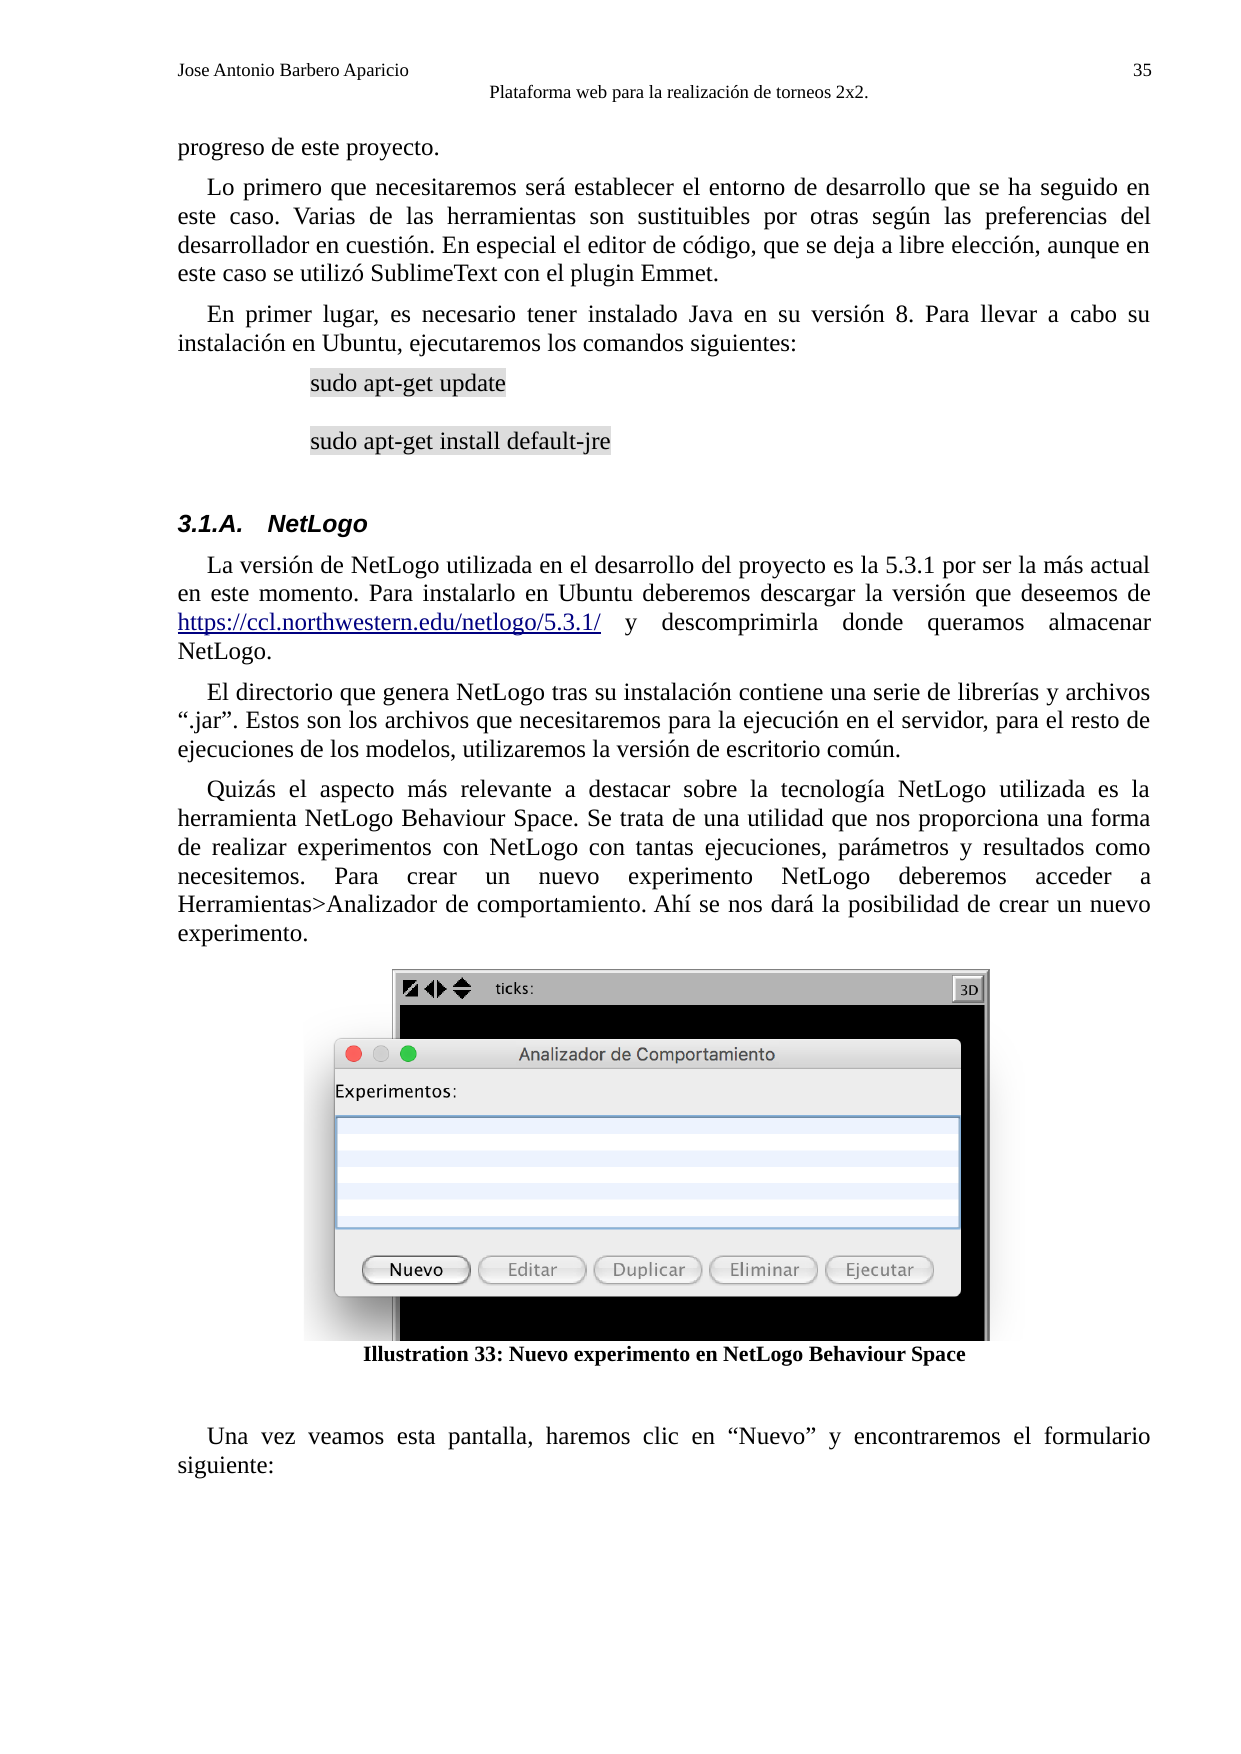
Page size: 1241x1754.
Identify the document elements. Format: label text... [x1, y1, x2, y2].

text Lo primero que necesitaremos será establecer el entorno de desarrollo que se ha seguido en este caso. Varias de las herramientas son sustituibles por otras según las preferencias del desarrollador en cuestión. En especial el editor de código, que se deja a libre elección, aunque en este caso se utilizó SublimeText con el plugin Emmet. [177, 172, 1152, 287]
text sudo apt-get install default-jre [236, 426, 1093, 455]
text Una vez veamos esta pantalla, haremos clic en “Nuevo” y encontraremos el formulario siguiente: [177, 1421, 1152, 1478]
text sudo apt-get update [236, 368, 1093, 397]
subtitle NetLogo [177, 509, 1152, 538]
text El directorio que genera NetLogo tras su instalación contiene una serie de librerías y archivos “.jar”. Estos son los archivos que necesitaremos para la ejecución en el servidor, para el resto de ejecuciones de los modelos, utilizaremos la versión de escritorio común. [177, 677, 1152, 763]
text En primer lugar, es necesario tener instalado Java en su versión 8. Para llevar a cabo su instalación en Ubuntu, ejecutaremos los comandos siguientes: [177, 299, 1152, 356]
text Quizás el aspecto más relevante a destacar sobre la tecnología NetLogo utilizada es la herramienta NetLogo Behaviour Space. Se trata de una utilidad que nos proporciona una forma de realizar experimentos con NetLogo con tantas ejecuciones, parámetros y resultados como necesitemos. Para crear un nuevo experimento NetLogo deberemos acceder a Herramientas>Analizador de comportamiento. Ahí se nos dará la posibilidad de crear un nuevo experimento. [177, 774, 1152, 947]
picture [303, 958, 1025, 1341]
text La versión de NetLogo utilizada en el desarrollo del proyecto es la 5.3.1 por ser la más actual en este momento. Para instalarlo en Ubuntu deberemos descargar la versión que deseemos de https://ccl.northwestern.edu/netlogo/5.3.1/ y descomprimirla donde queramos almacenar NetLogo. [177, 550, 1152, 665]
text Illustration 33: Nuevo experimento en NetLogo Behaviour Space [171, 959, 1158, 1366]
text progreso de este proyecto. [177, 132, 1152, 160]
